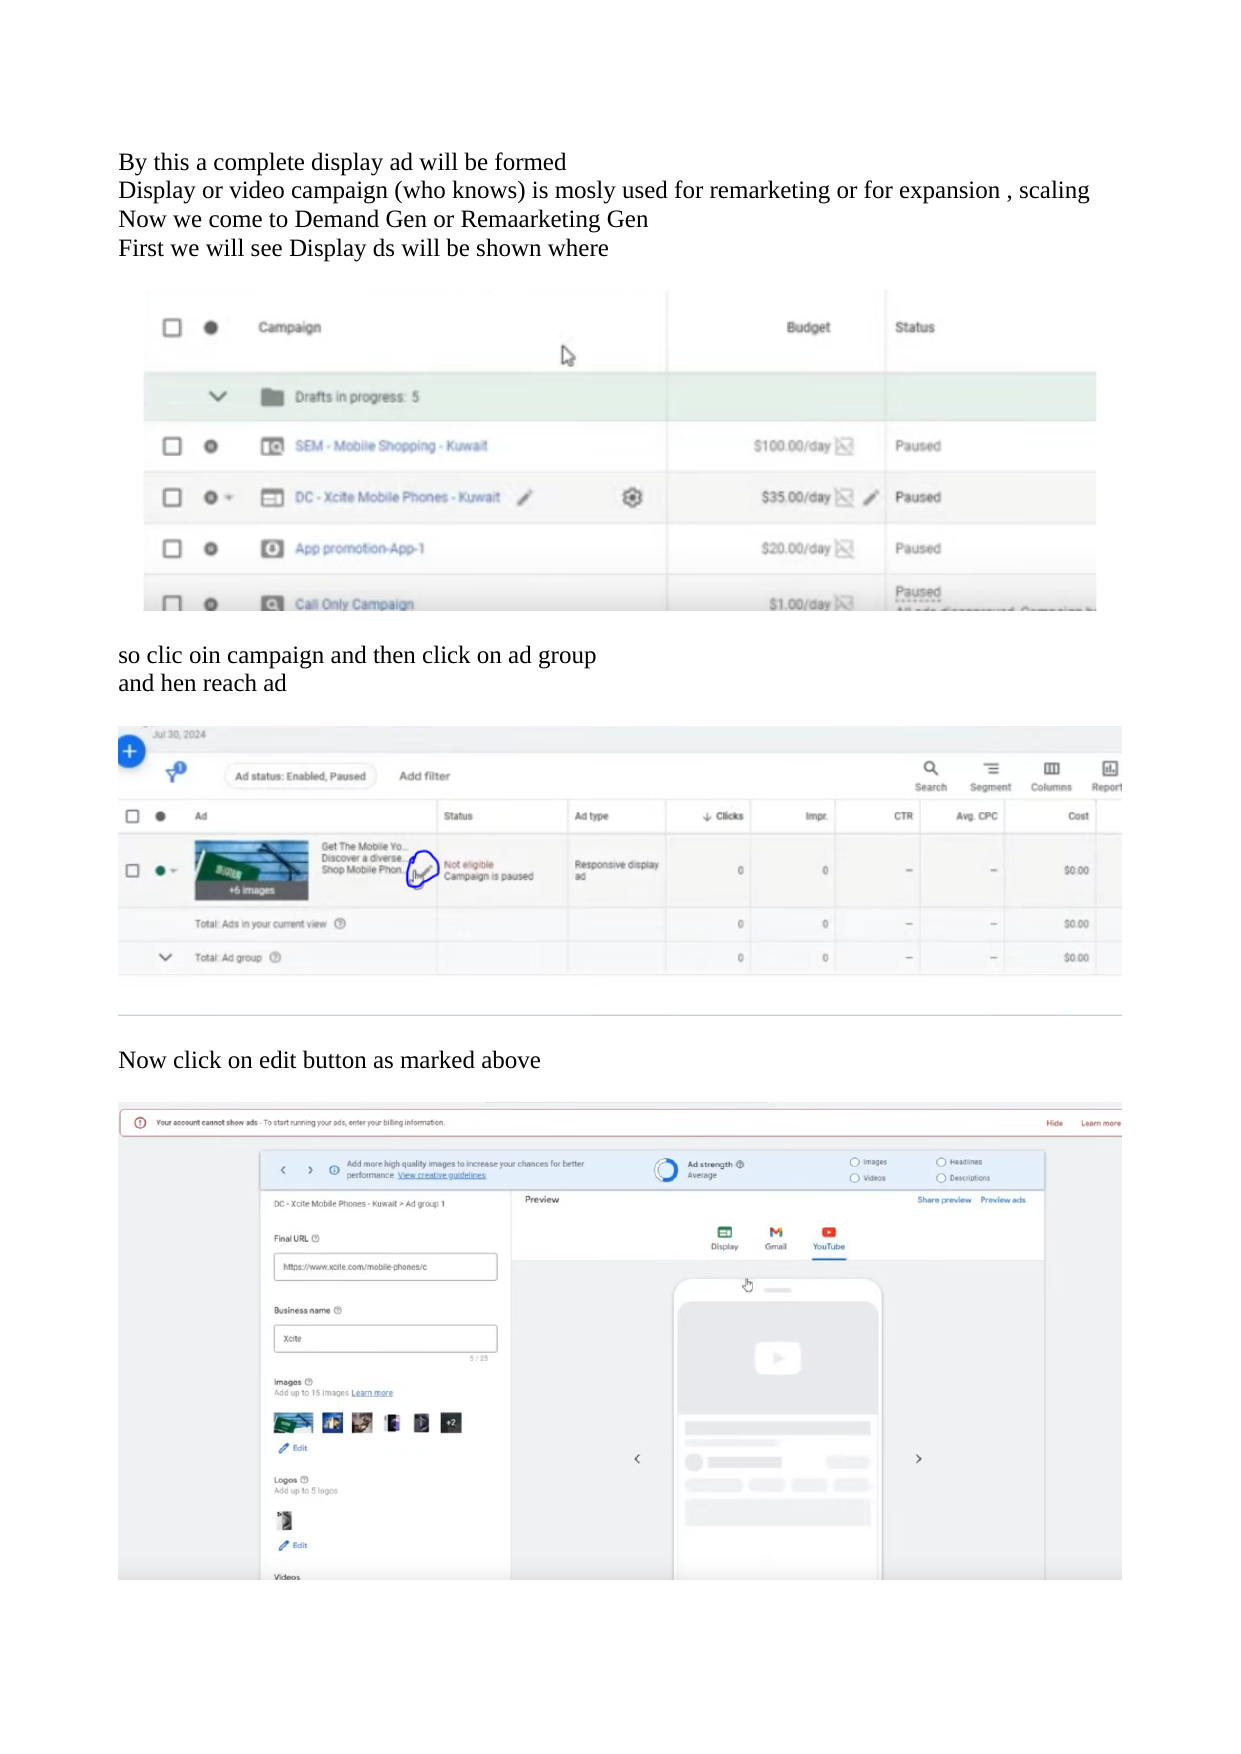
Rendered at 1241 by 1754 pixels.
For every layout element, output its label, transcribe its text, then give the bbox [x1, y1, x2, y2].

text so clic oin campaign and then click on ad group [118, 640, 1122, 668]
text By this a complete display ad will be formed [118, 147, 1122, 176]
text Now we come to Demand Gen or Remaarketing Gen [118, 204, 1122, 233]
picture [118, 1102, 1122, 1580]
text Display or video campaign (who knows) is mosly used for remarketing or for expansion , scaling [118, 176, 1122, 204]
text First we will see Display ds will be shown where [118, 233, 1122, 262]
text Now click on edit button as marked above [118, 1045, 1122, 1073]
picture [118, 726, 1122, 1016]
picture [143, 290, 1097, 611]
text and hen reach ad [118, 668, 1122, 697]
